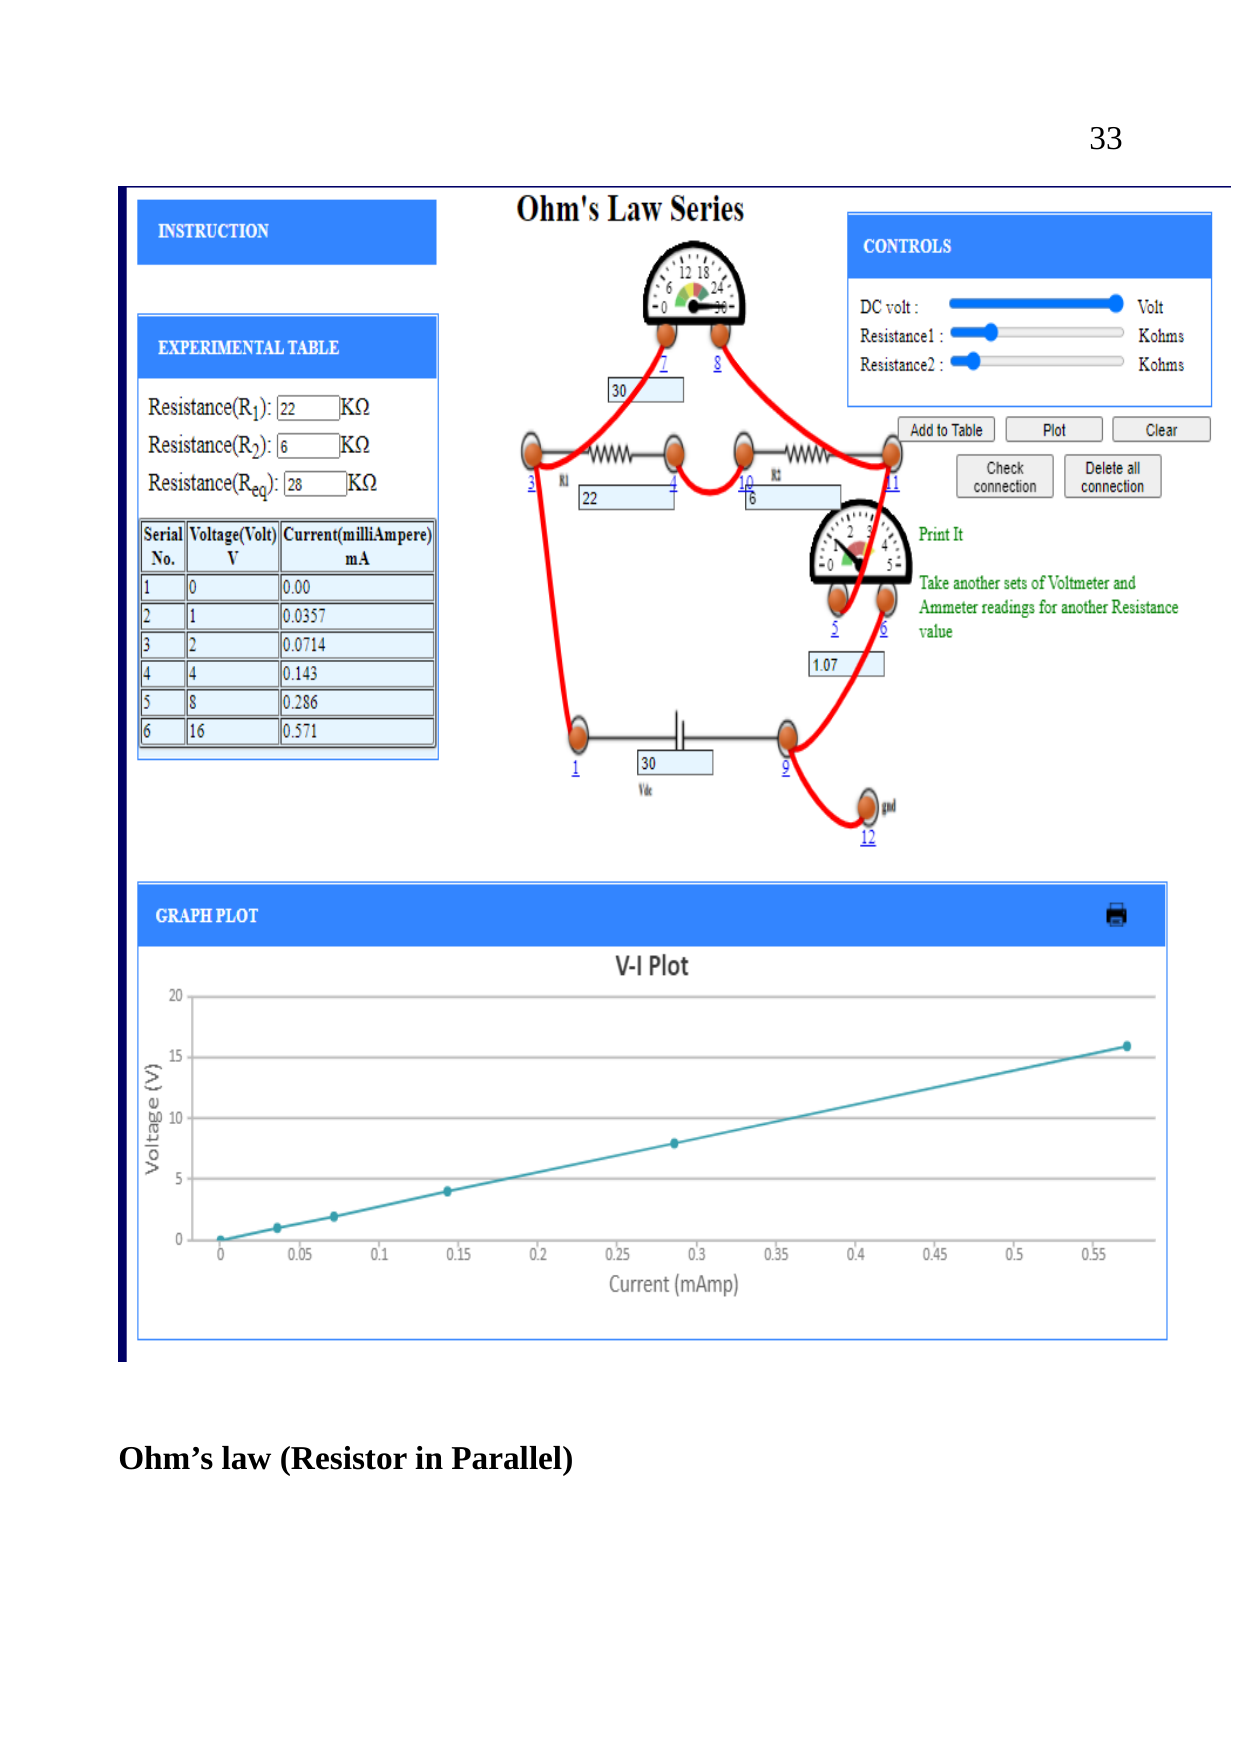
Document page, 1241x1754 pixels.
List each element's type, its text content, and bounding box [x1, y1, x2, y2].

text Ohm’s law (Resistor in Parallel) [118, 1438, 1122, 1477]
picture [118, 186, 1231, 1362]
